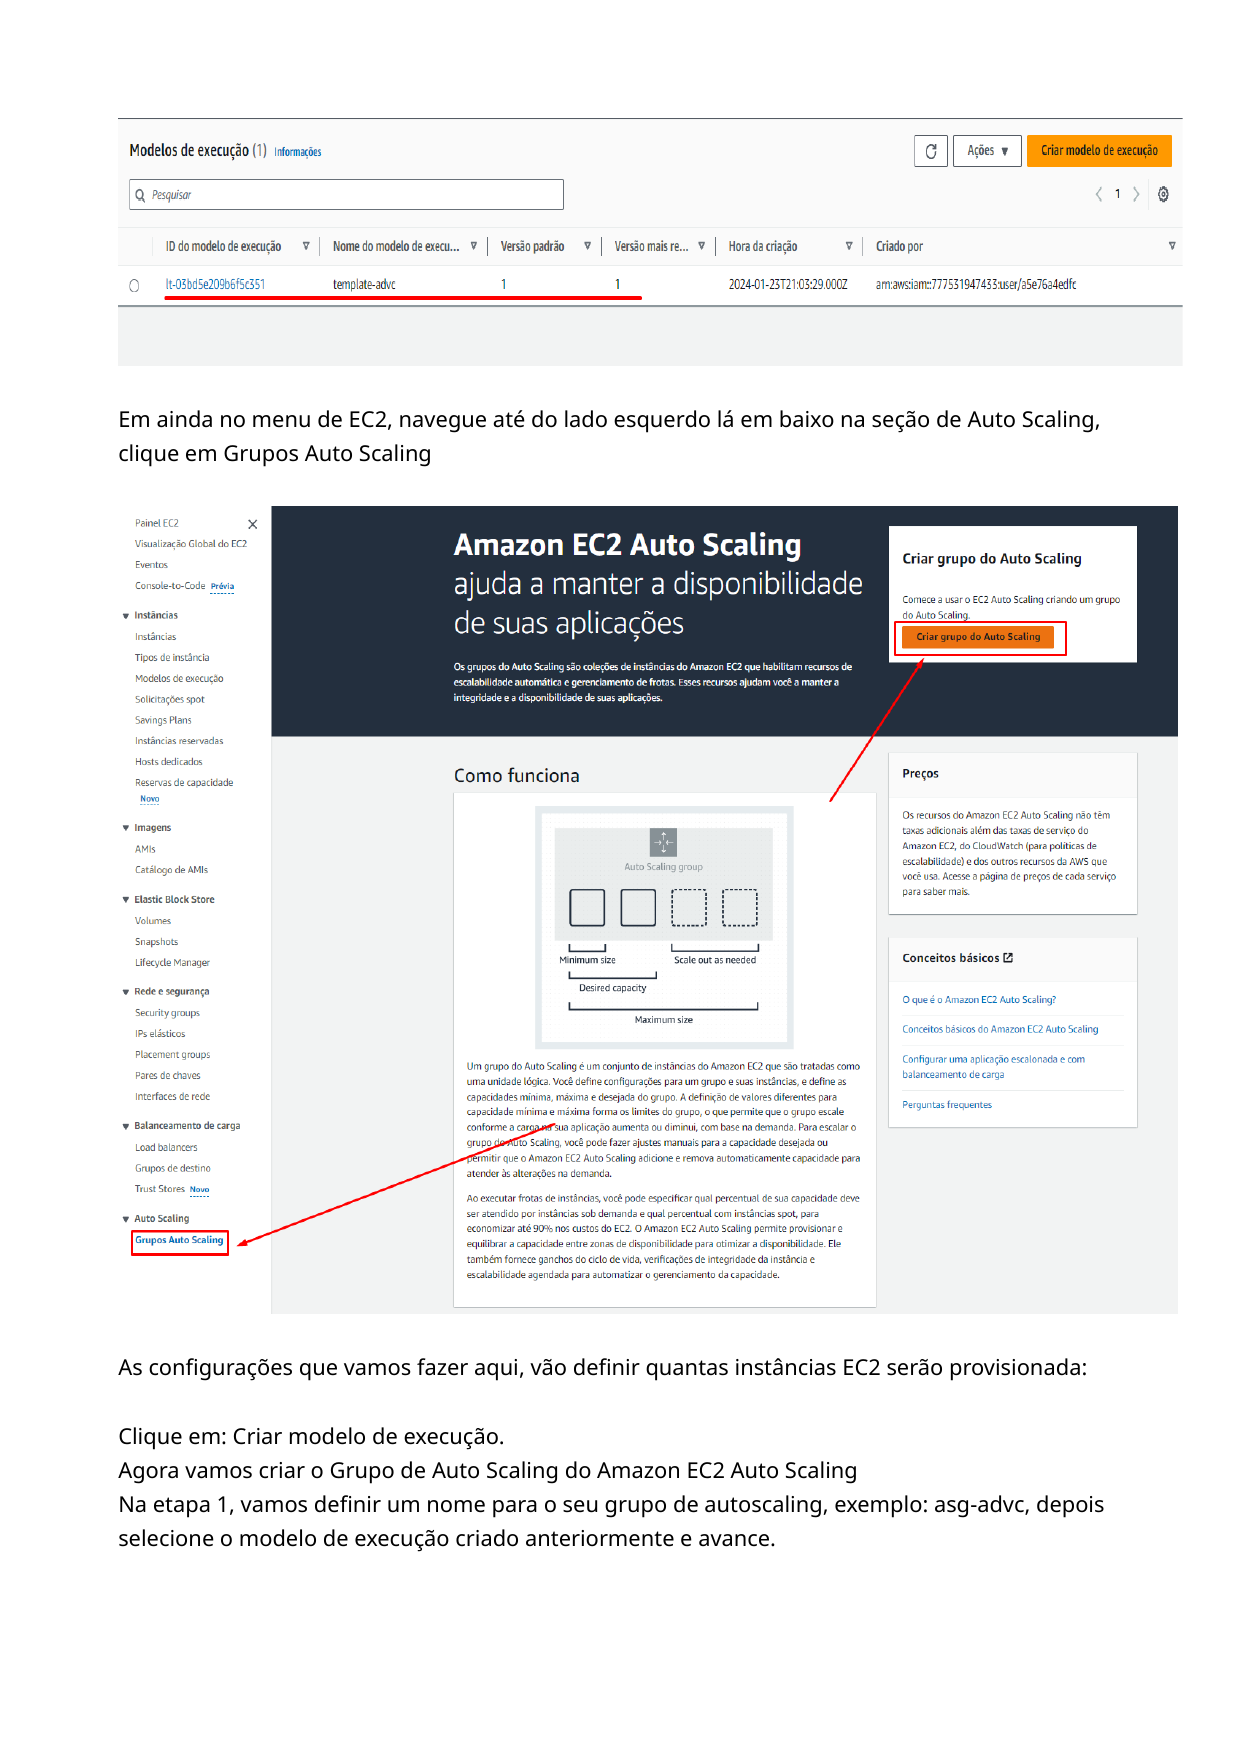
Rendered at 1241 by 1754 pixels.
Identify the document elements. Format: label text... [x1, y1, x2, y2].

text As configurações que vamos fazer aqui, vão definir quantas instâncias EC2 serão provisionada: [118, 1352, 1122, 1382]
text Agora vamos criar o Grupo de Auto Scaling do Amazon EC2 Auto Scaling [118, 1455, 1122, 1485]
picture [118, 118, 1183, 366]
text Na etapa 1, vamos definir um nome para o seu grupo de autoscaling, exemplo: asg-advc, depois selecione o modelo de execução criado anteriormente e avance. [118, 1489, 1122, 1553]
text Clique em: Criar modelo de execução. [118, 1421, 1122, 1451]
picture [118, 506, 1178, 1314]
text Em ainda no menu de EC2, navegue até do lado esquerdo lá em baixo na seção de Auto Scaling, clique em Grupos Auto Scaling [118, 404, 1122, 468]
